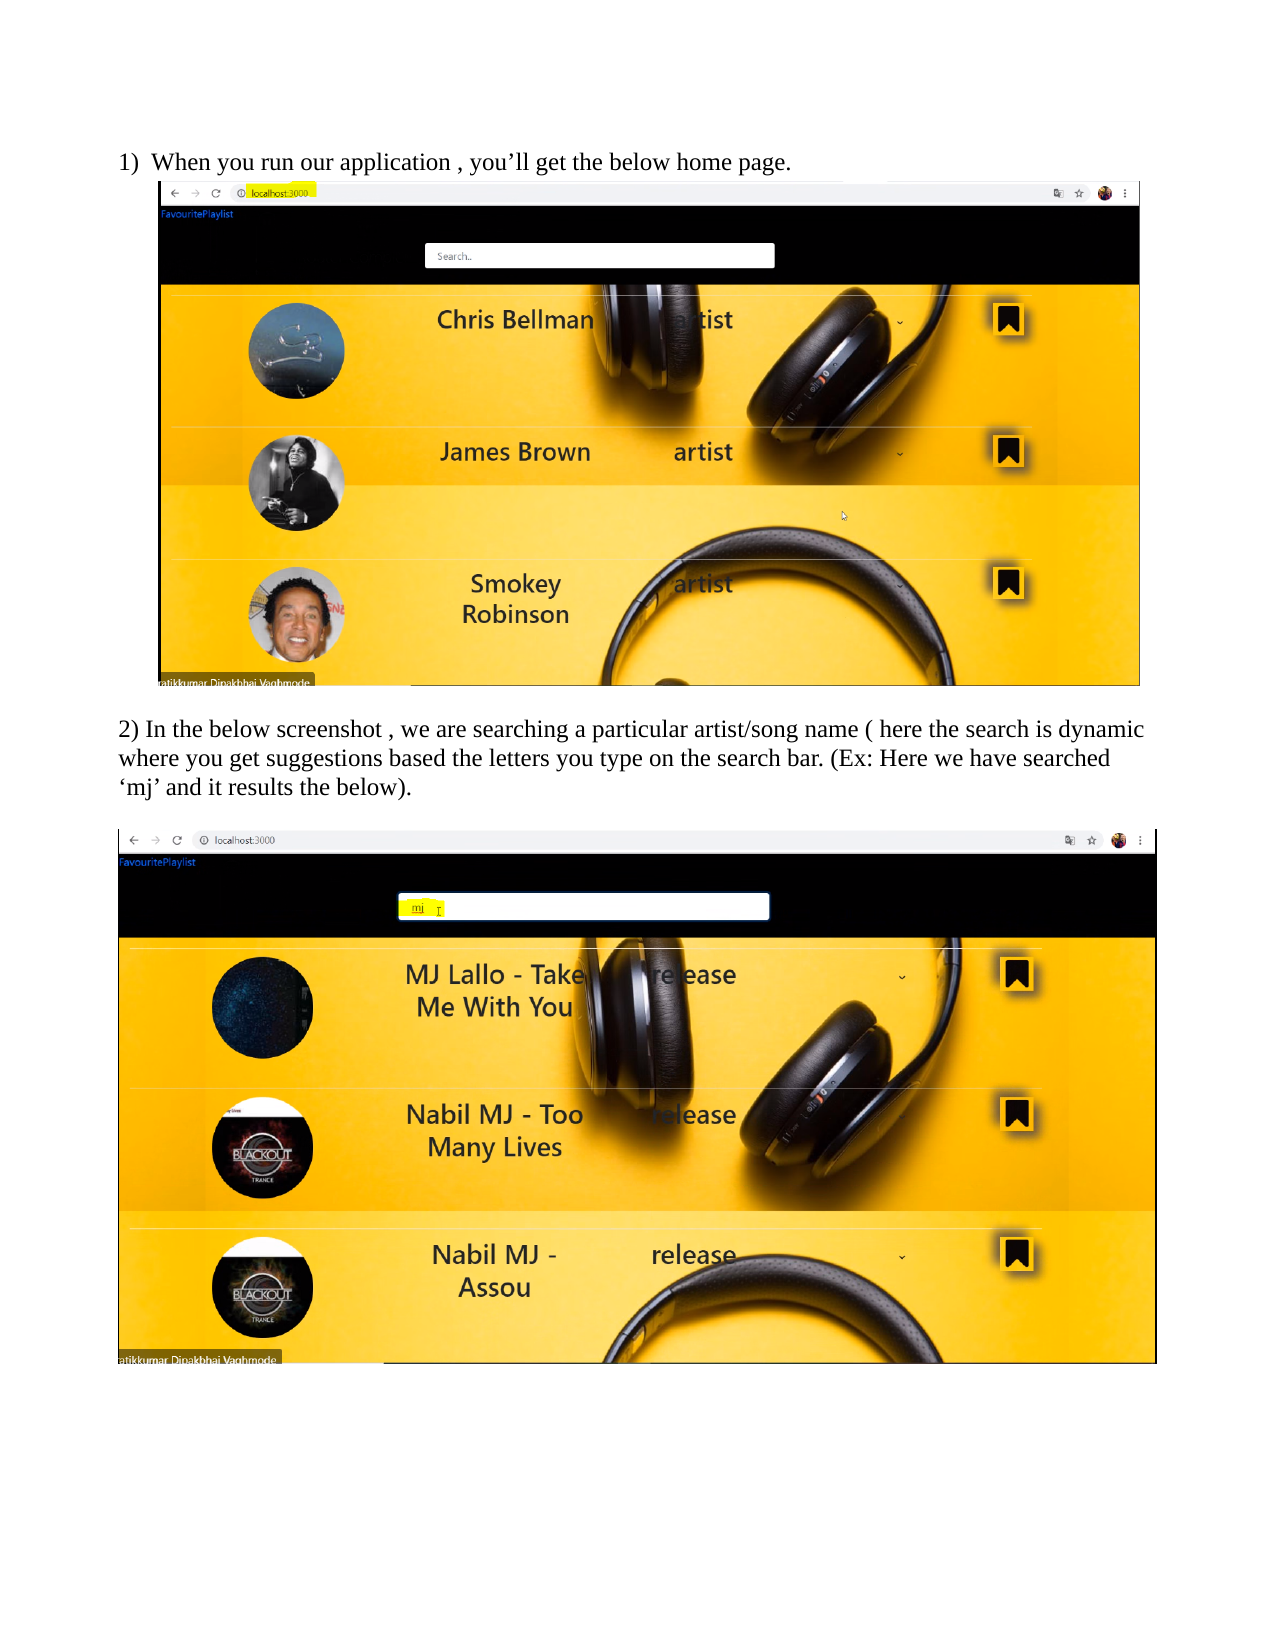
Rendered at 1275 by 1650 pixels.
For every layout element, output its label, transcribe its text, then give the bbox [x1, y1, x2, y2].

text 1) When you run our application , you’ll get the below home page. [118, 147, 1157, 176]
picture [118, 829, 1157, 1364]
picture [158, 181, 1140, 686]
text 2) In the below screenshot , we are searching a particular artist/song name ( here the search is dynamic where you get suggestions based the letters you type on the search bar. (Ex: Here we have searched ‘mj’ and it results the below). [118, 714, 1157, 800]
